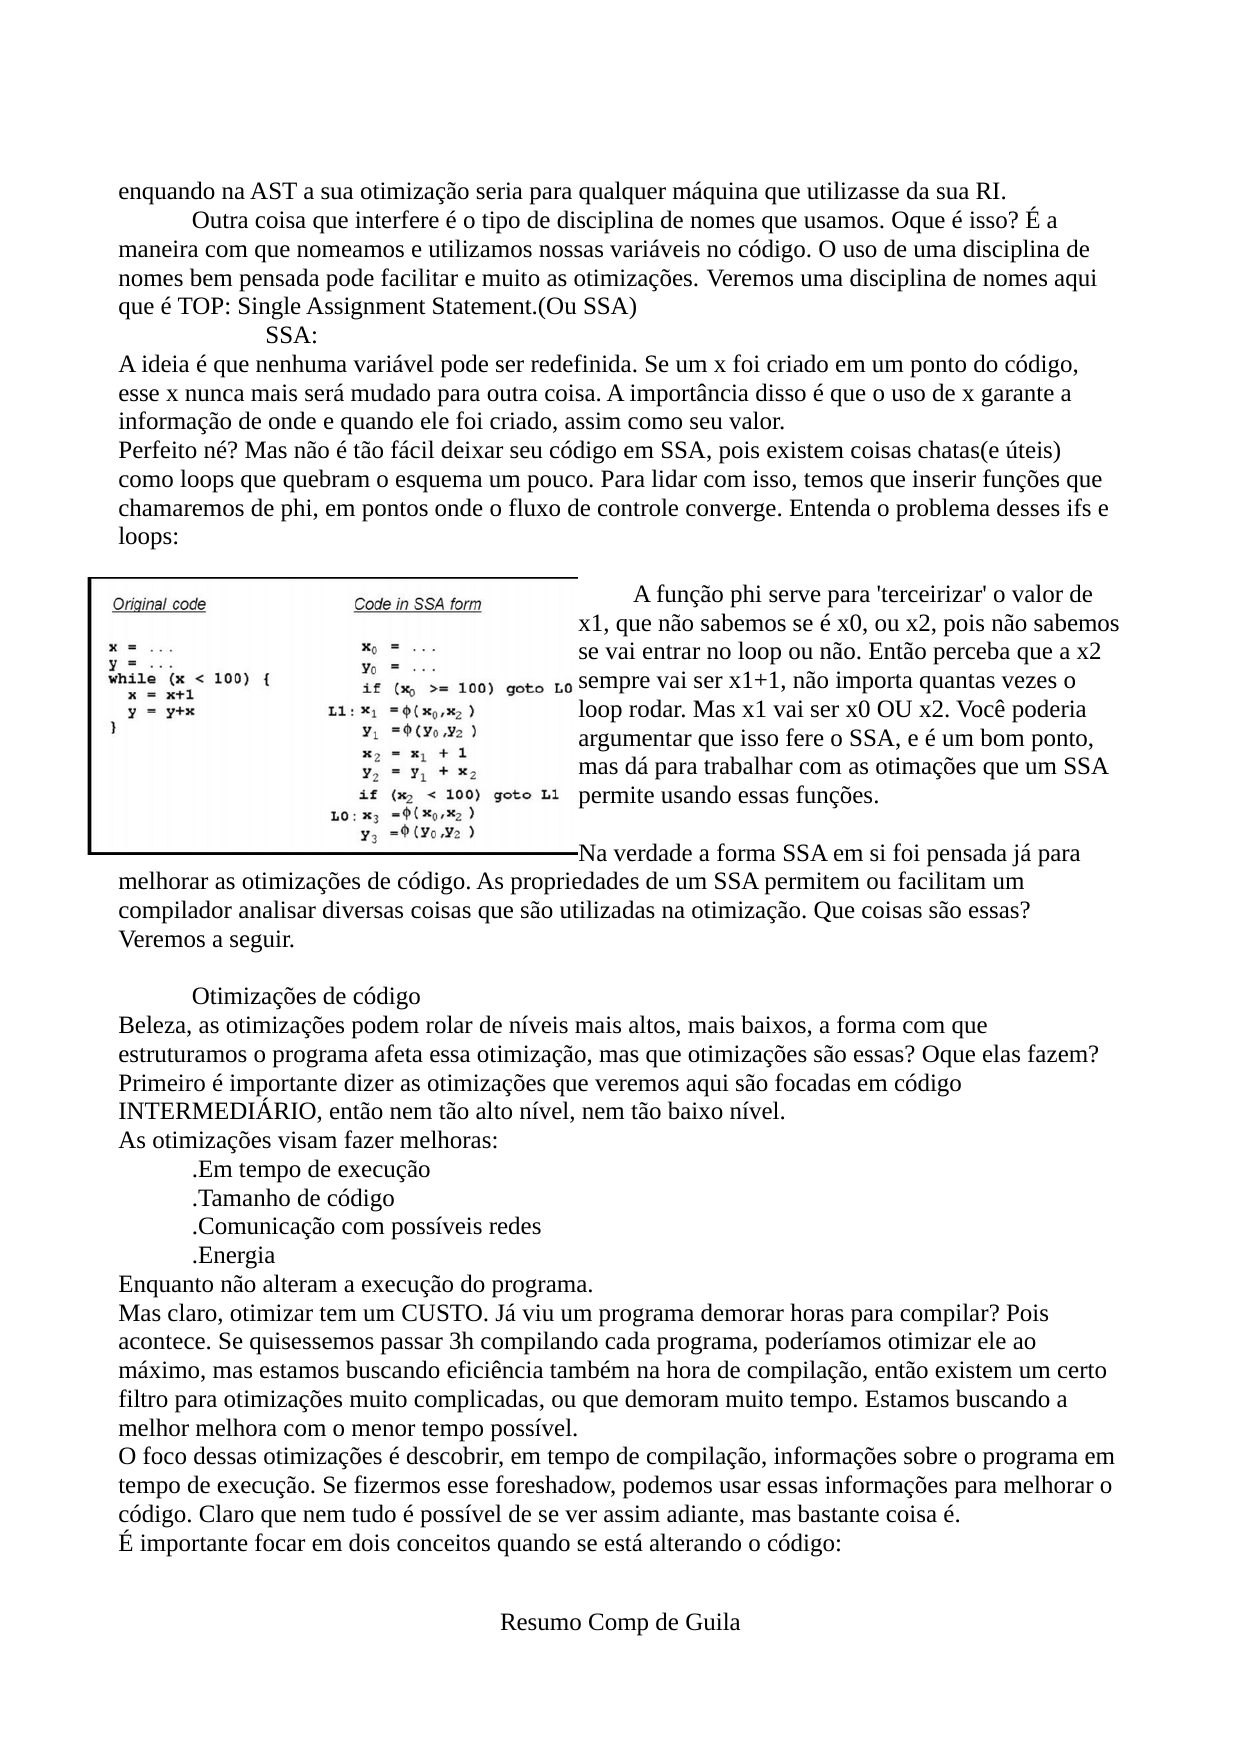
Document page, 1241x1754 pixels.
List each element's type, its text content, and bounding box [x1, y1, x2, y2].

text .Tamanho de código [118, 1183, 1122, 1211]
text Mas claro, otimizar tem um CUSTO. Já viu um programa demorar horas para compilar? Pois acontece. Se quisessemos passar 3h compilando cada programa, poderíamos otimizar ele ao máximo, mas estamos buscando eficiência também na hora de compilação, então existem um certo filtro para otimizações muito complicadas, ou que demoram muito tempo. Estamos buscando a melhor melhora com o menor tempo possível. [118, 1298, 1122, 1441]
text A ideia é que nenhuma variável pode ser redefinida. Se um x foi criado em um ponto do código, esse x nunca mais será mudado para outra coisa. A importância disso é que o uso de x garante a informação de onde e quando ele foi criado, assim como seu valor. [118, 349, 1122, 435]
text O foco dessas otimizações é descobrir, em tempo de compilação, informações sobre o programa em tempo de execução. Se fizermos esse foreshadow, podemos usar essas informações para melhorar o código. Claro que nem tudo é possível de se ver assim adiante, mas bastante coisa é. [118, 1441, 1122, 1528]
text .Em tempo de execução [118, 1154, 1122, 1183]
text As otimizações visam fazer melhoras: [118, 1125, 1122, 1154]
text SSA: [118, 320, 1122, 349]
text enquando na AST a sua otimização seria para qualquer máquina que utilizasse da sua RI. [118, 176, 1122, 205]
text Primeiro é importante dizer as otimizações que veremos aqui são focadas em código INTERMEDIÁRIO, então nem tão alto nível, nem tão baixo nível. [118, 1068, 1122, 1125]
text .Energia [118, 1240, 1122, 1269]
text Na verdade a forma SSA em si foi pensada já para melhorar as otimizações de código. As propriedades de um SSA permitem ou facilitam um compilador analisar diversas coisas que são utilizadas na otimização. Que coisas são essas? Veremos a seguir. [118, 838, 1122, 953]
text Outra coisa que interfere é o tipo de disciplina de nomes que usamos. Oque é isso? É a maneira com que nomeamos e utilizamos nossas variáveis no código. O uso de uma disciplina de nomes bem pensada pode facilitar e muito as otimizações. Veremos uma disciplina de nomes aqui que é TOP: Single Assignment Statement.(Ou SSA) [118, 205, 1122, 320]
text Beleza, as otimizações podem rolar de níveis mais altos, mais baixos, a forma com que estruturamos o programa afeta essa otimização, mas que otimizações são essas? Oque elas fazem? [118, 1010, 1122, 1068]
text Otimizações de código [118, 981, 1122, 1010]
picture [87, 577, 578, 855]
text Enquanto não alteram a execução do programa. [118, 1269, 1122, 1298]
text É importante focar em dois conceitos quando se está alterando o código: [118, 1528, 1122, 1556]
text Perfeito né? Mas não é tão fácil deixar seu código em SSA, pois existem coisas chatas(e úteis) como loops que quebram o esquema um pouco. Para lidar com isso, temos que inserir funções que chamaremos de phi, em pontos onde o fluxo de controle converge. Entenda o problema desses ifs e loops: [118, 435, 1122, 550]
text .Comunicação com possíveis redes [118, 1211, 1122, 1240]
text A função phi serve para 'terceirizar' o valor de x1, que não sabemos se é x0, ou x2, pois não sabemos se vai entrar no loop ou não. Então perceba que a x2 sempre vai ser x1+1, não importa quantas vezes o loop rodar. Mas x1 vai ser x0 OU x2. Você poderia argumentar que isso fere o SSA, e é um bom ponto, mas dá para trabalhar com as otimações que um SSA permite usando essas funções. [578, 579, 1122, 809]
